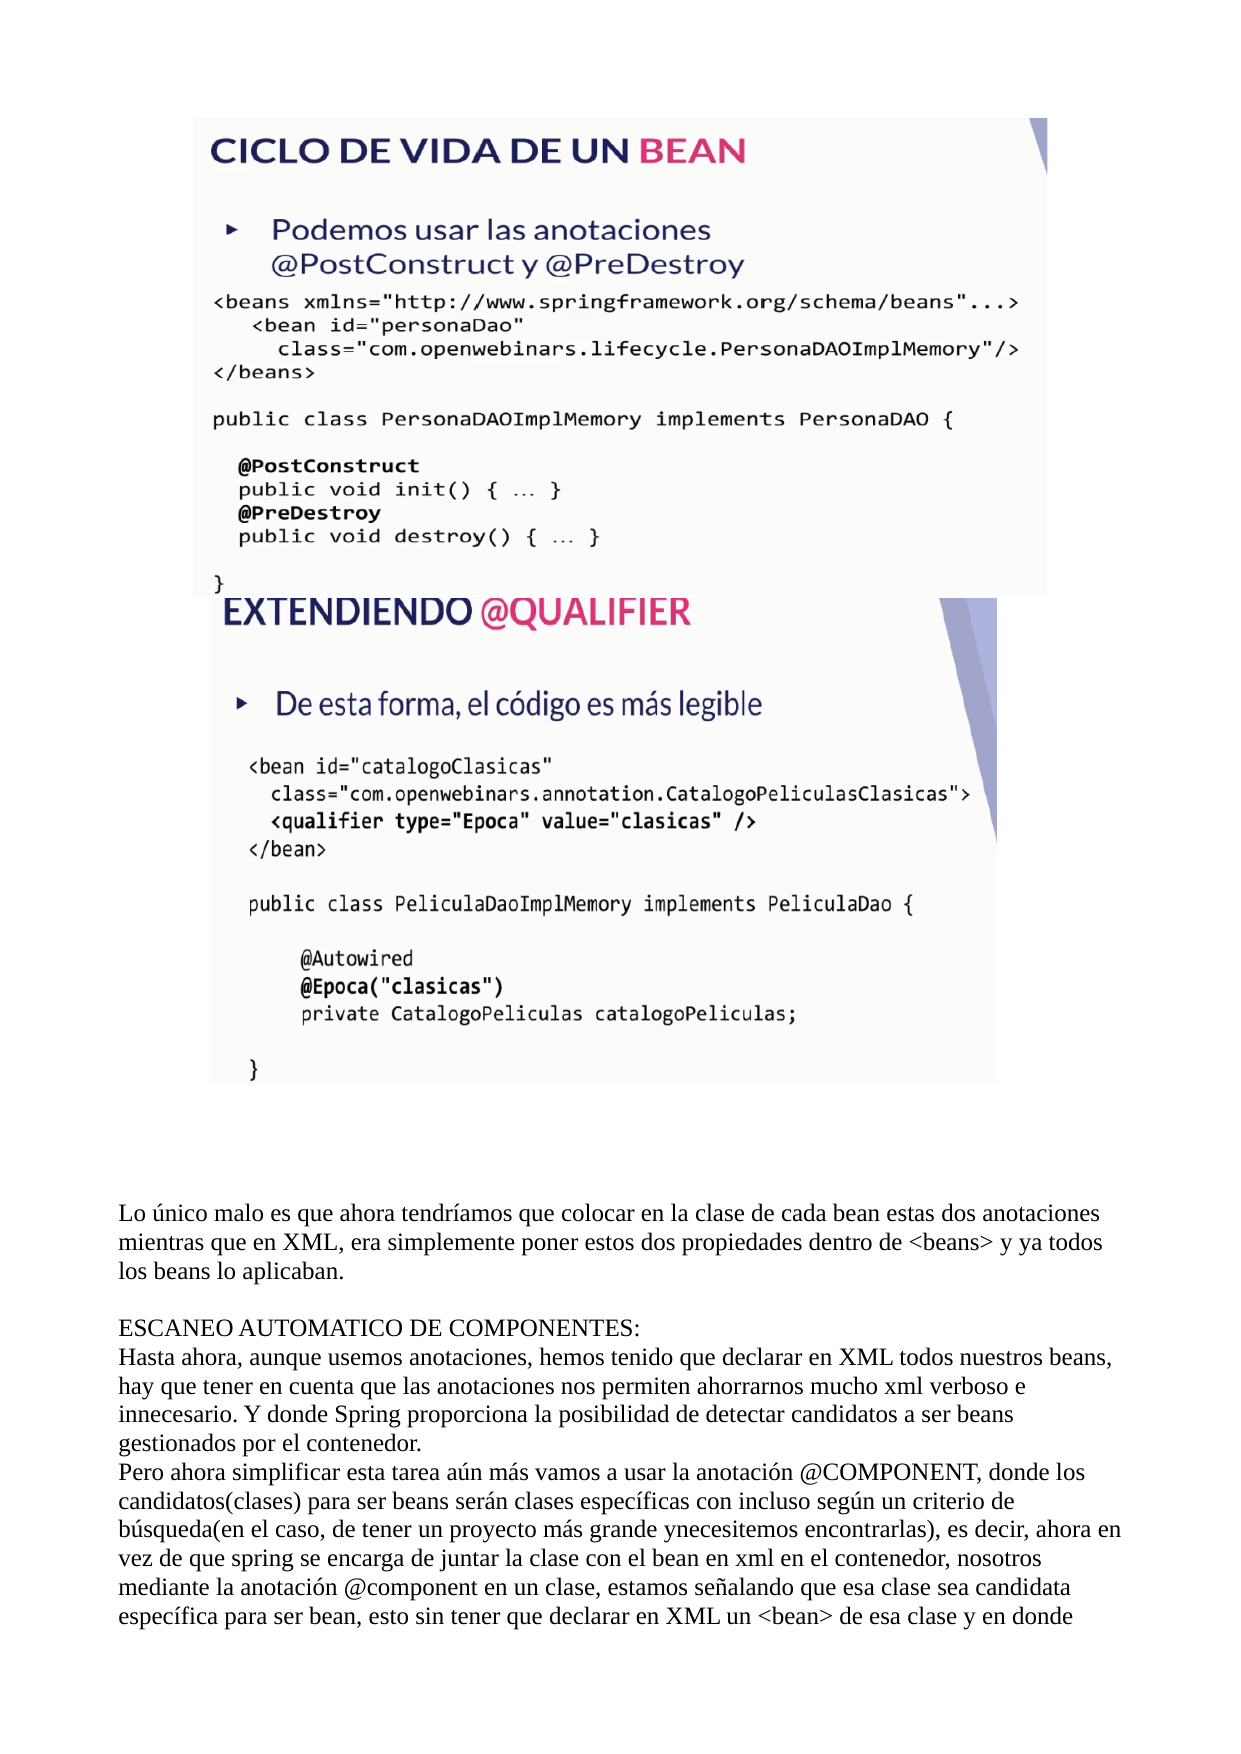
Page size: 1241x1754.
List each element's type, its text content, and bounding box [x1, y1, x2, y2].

text Pero ahora simplificar esta tarea aún más vamos a usar la anotación @COMPONENT, donde los candidatos(clases) para ser beans serán clases específicas con incluso según un criterio de búsqueda(en el caso, de tener un proyecto más grande ynecesitemos encontrarlas), es decir, ahora en vez de que spring se encarga de juntar la clase con el bean en xml en el contenedor, nosotros mediante la anotación @component en un clase, estamos señalando que esa clase sea candidata específica para ser bean, esto sin tener que declarar en XML un <bean> de esa clase y en donde [118, 1457, 1122, 1629]
text mientras que en XML, era simplemente poner estos dos propiedades dentro de <beans> y ya todos los beans lo aplicaban. [118, 1227, 1122, 1284]
text Hasta ahora, aunque usemos anotaciones, hemos tenido que declarar en XML todos nuestros beans, hay que tener en cuenta que las anotaciones nos permiten ahorrarnos mucho xml verboso e innecesario. Y donde Spring proporciona la posibilidad de detectar candidatos a ser beans gestionados por el contenedor. [118, 1342, 1122, 1457]
text ESCANEO AUTOMATICO DE COMPONENTES: [118, 1313, 1122, 1342]
text Lo único malo es que ahora tendríamos que colocar en la clase de cada bean estas dos anotaciones [118, 1198, 1122, 1227]
